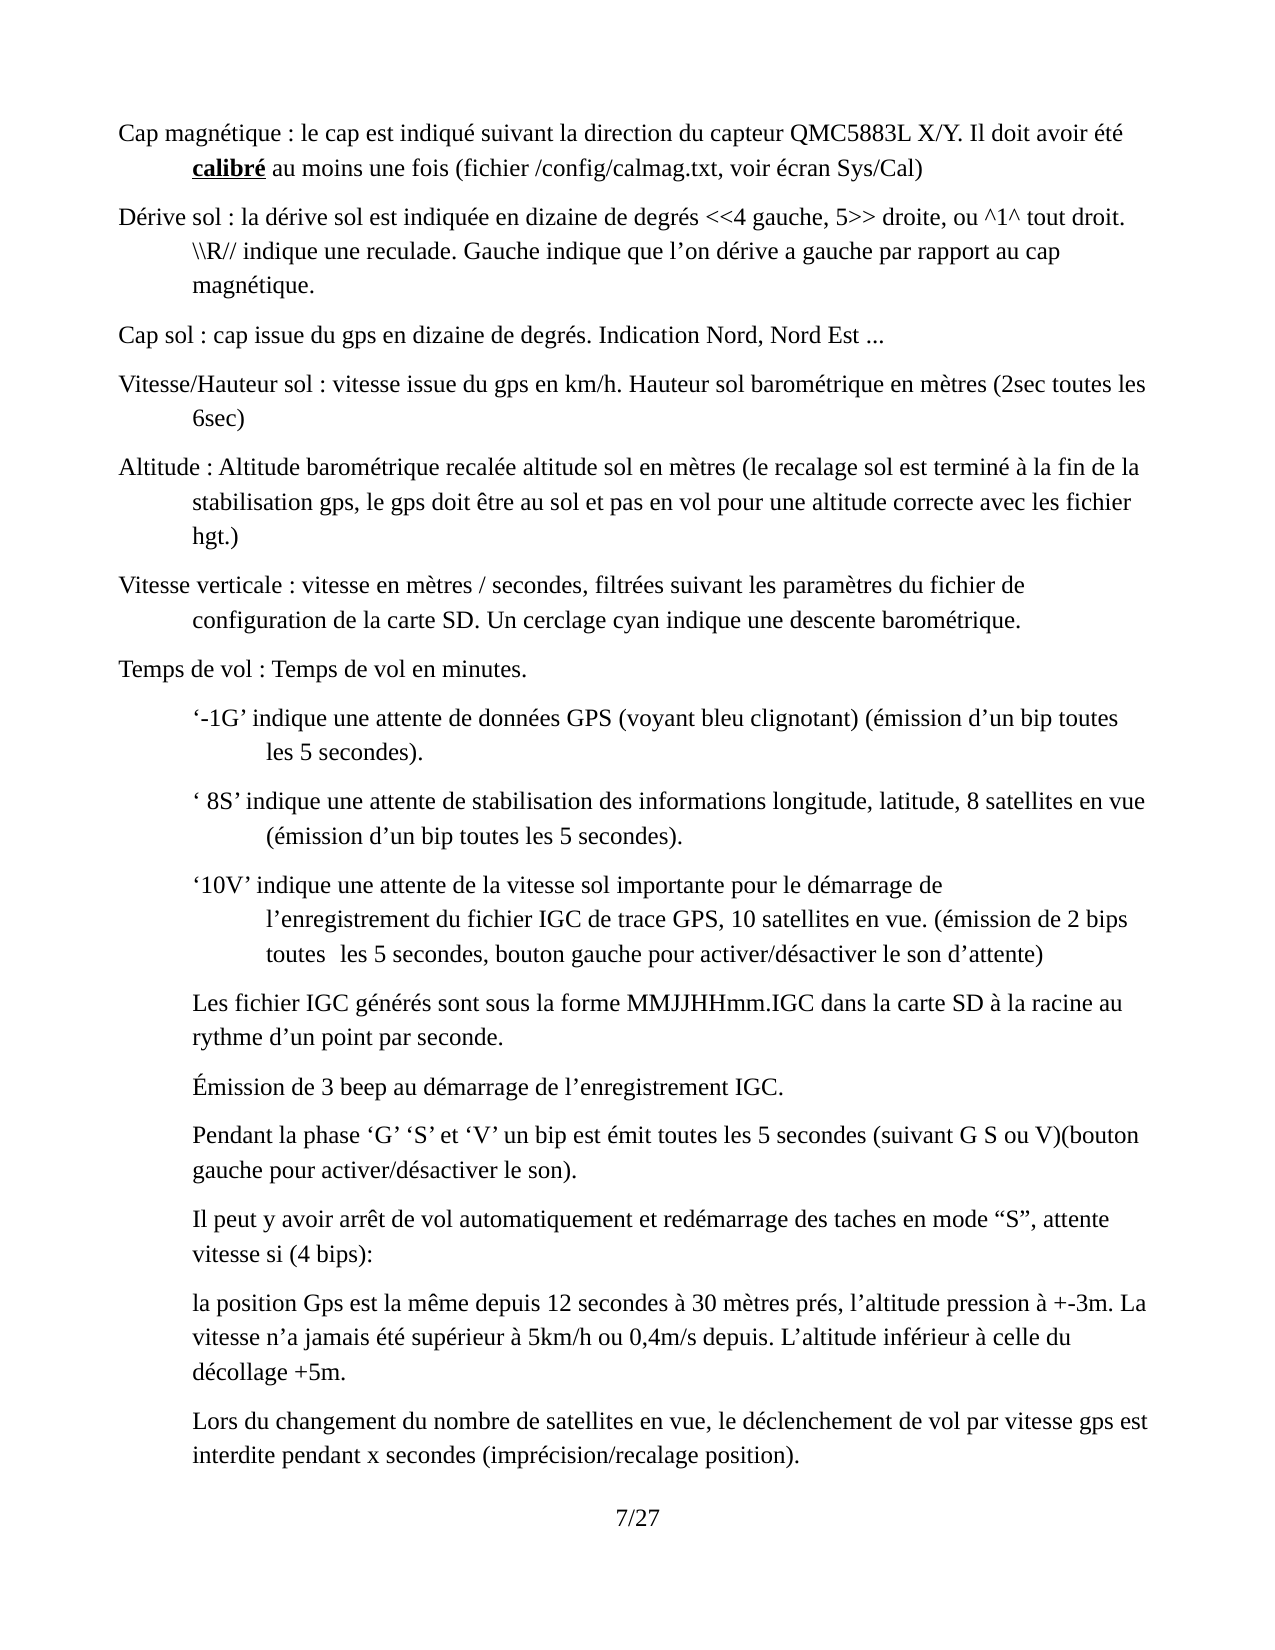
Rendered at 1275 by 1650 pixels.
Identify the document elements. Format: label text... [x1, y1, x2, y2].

text la position Gps est la même depuis 12 secondes à 30 mètres prés, l’altitude pression à +-3m. La vitesse n’a jamais été supérieur à 5km/h ou 0,4m/s depuis. L’altitude inférieur à celle du décollage +5m. [118, 1288, 1157, 1385]
text Vitesse verticale : vitesse en mètres / secondes, filtrées suivant les paramètres du fichier de configuration de la carte SD. Un cerclage cyan indique une descente barométrique. [118, 570, 1157, 633]
text Vitesse/Hauteur sol : vitesse issue du gps en km/h. Hauteur sol barométrique en mètres (2sec toutes les 6sec) [118, 369, 1157, 432]
text Lors du changement du nombre de satellites en vue, le déclenchement de vol par vitesse gps est interdite pendant x secondes (imprécision/recalage position). [118, 1406, 1157, 1469]
text Dérive sol : la dérive sol est indiquée en dizaine de degrés <<4 gauche, 5>> droite, ou ^1^ tout droit. \\R// indique une reculade. Gauche indique que l’on dérive a gauche par rapport au cap magnétique. [118, 202, 1157, 299]
text Altitude : Altitude barométrique recalée altitude sol en mètres (le recalage sol est terminé à la fin de la stabilisation gps, le gps doit être au sol et pas en vol pour une altitude correcte avec les fichier hgt.) [118, 452, 1157, 550]
text Cap sol : cap issue du gps en dizaine de degrés. Indication Nord, Nord Est ... [118, 320, 1157, 348]
text Pendant la phase ‘G’ ‘S’ et ‘V’ un bip est émit toutes les 5 secondes (suivant G S ou V)(bouton gauche pour activer/désactiver le son). [118, 1121, 1157, 1184]
text Il peut y avoir arrêt de vol automatiquement et redémarrage des taches en mode “S”, attente vitesse si (4 bips): [118, 1204, 1157, 1267]
text Les fichier IGC générés sont sous la forme MMJJHHmm.IGC dans la carte SD à la racine au rythme d’un point par seconde. [118, 988, 1157, 1051]
text Cap magnétique : le cap est indiqué suivant la direction du capteur QMC5883L X/Y. Il doit avoir été calibré au moins une fois (fichier /config/calmag.txt, voir écran Sys/Cal) [118, 118, 1157, 181]
text Émission de 3 beep au démarrage de l’enregistrement IGC. [118, 1072, 1157, 1100]
text ‘ 8S’ indique une attente de stabilisation des informations longitude, latitude, 8 satellites en vue (émission d’un bip toutes les 5 secondes). [118, 786, 1157, 850]
text ‘10V’ indique une attente de la vitesse sol importante pour le démarrage de l’enregistrement du fichier IGC de trace GPS, 10 satellites en vue. (émission de 2 bips toutes les 5 secondes, bouton gauche pour activer/désactiver le son d’attente) [118, 870, 1157, 968]
text Temps de vol : Temps de vol en minutes. [118, 654, 1157, 683]
text ‘-1G’ indique une attente de données GPS (voyant bleu clignotant) (émission d’un bip toutes les 5 secondes). [118, 703, 1157, 766]
